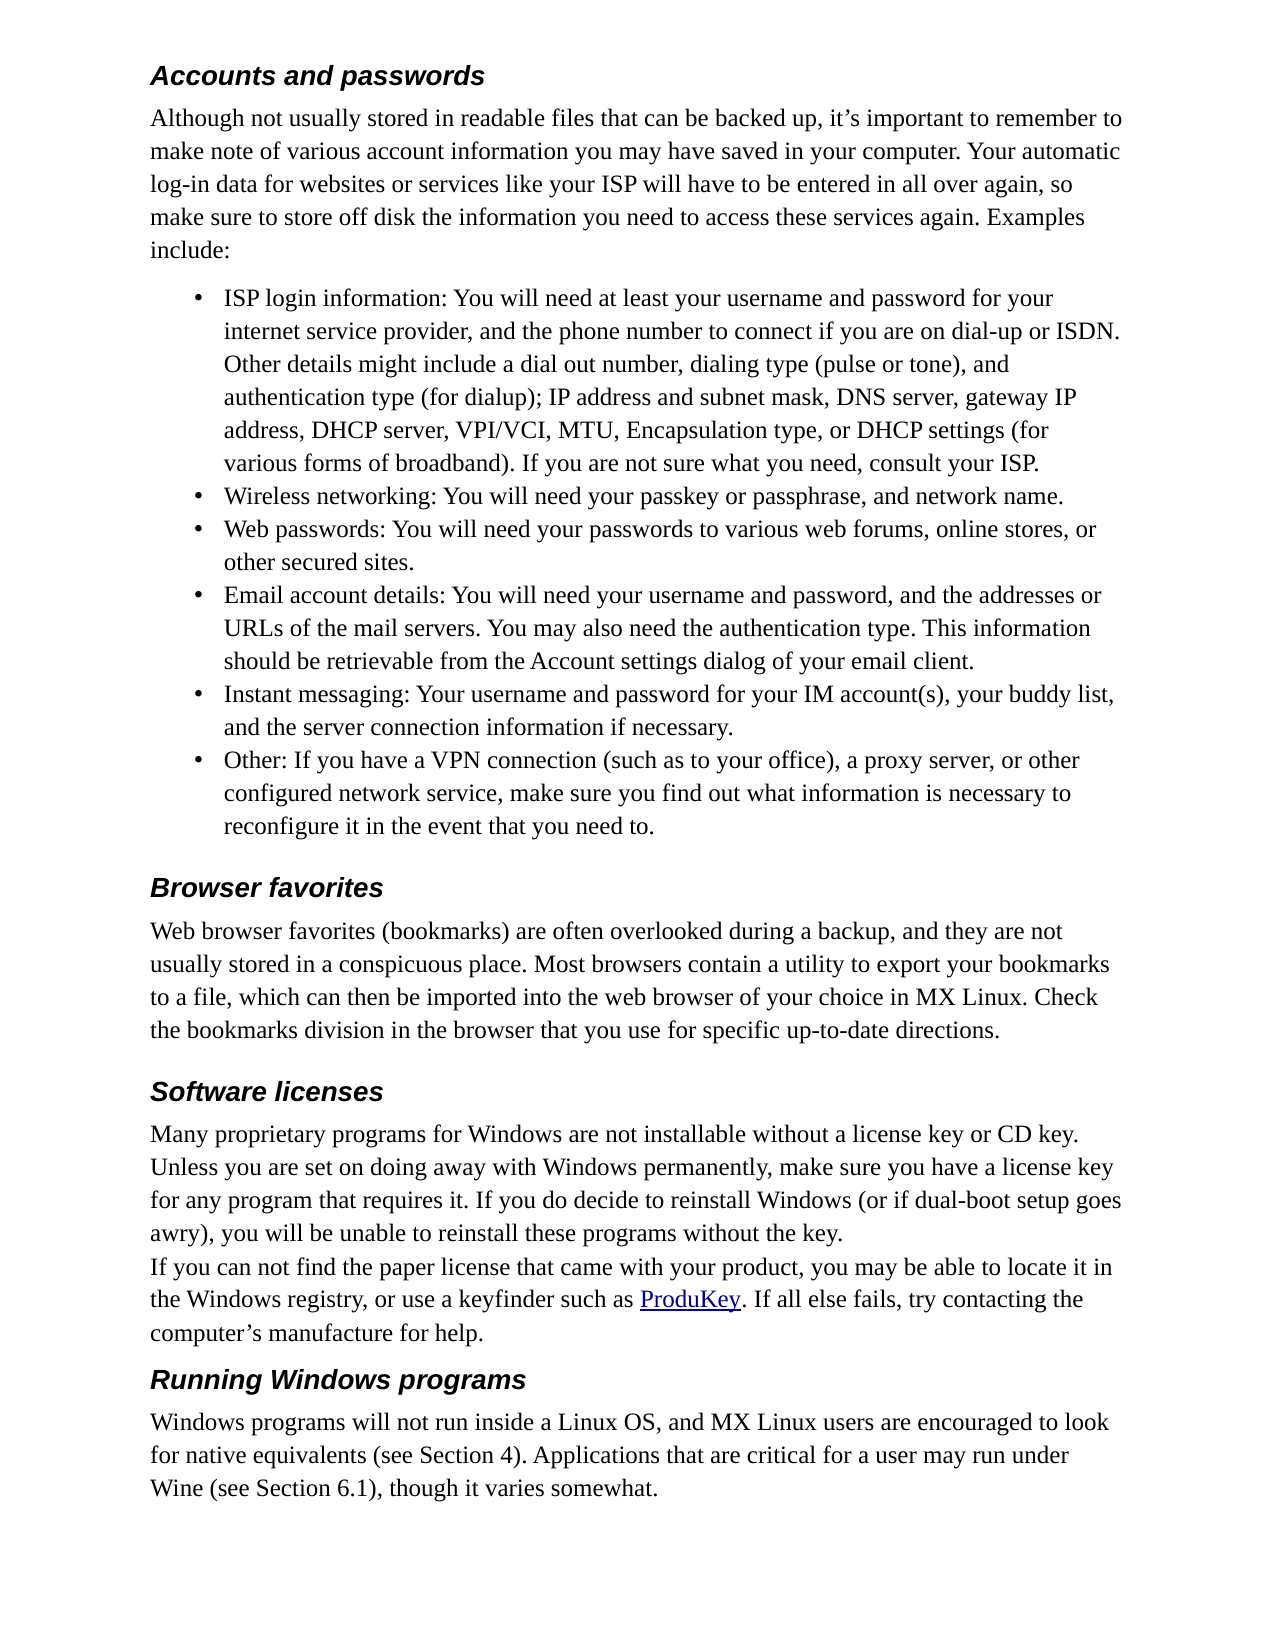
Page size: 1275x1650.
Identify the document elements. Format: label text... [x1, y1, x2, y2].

text Many proprietary programs for Windows are not installable without a license key or CD key. Unless you are set on doing away with Windows permanently, make sure you have a license key for any program that requires it. If you do decide to reinstall Windows (or if dual-boot setup goes awry), you will be unable to reinstall these programs without the key. [150, 1119, 1125, 1247]
list Wireless networking: You will need your passkey or passphrase, and network name. [194, 481, 1125, 510]
text Web browser favorites (bookmarks) are often overlooked during a backup, and they are not usually stored in a conspicuous place. Most browsers contain a utility to export your bookmarks to a file, which can then be imported into the web browser of your choice in MX Linux. Check the bookmarks division in the browser that you use for specific up-to-date directions. [150, 916, 1125, 1044]
subtitle Accounts and passwords [150, 59, 1125, 91]
text Windows programs will not run inside a Linux OS, and MX Linux users are encouraged to look for native equivalents (see Section 4). Applications that are critical for a user may run under Wine (see Section 6.1), though it varies somewhat. [150, 1407, 1125, 1502]
text If you can not find the paper license that came with your product, you may be able to locate it in the Windows registry, or use a keyfinder such as ProduKey. If all else fails, try contacting the computer’s manufacture for help. [150, 1252, 1125, 1346]
list Email account details: You will need your username and password, and the addresses or URLs of the mail servers. You may also need the authentication type. This information should be retrievable from the Account settings dialog of your email client. [194, 580, 1125, 675]
list Web passwords: You will need your passwords to various web forums, online stores, or other secured sites. [194, 514, 1125, 576]
list ISP login information: You will need at least your username and password for your internet service provider, and the phone number to connect if you are on dial-up or ISDN. Other details might include a dial out number, dialing type (pulse or tone), and authentication type (for dialup); IP address and subnet mask, DNS server, gateway IP address, DHCP server, VPI/VCI, MTU, Encapsulation type, or DHCP settings (for various forms of broadband). If you are not sure what you need, consult your ISP. [194, 283, 1125, 477]
list Other: If you have a VPN connection (such as to your office), a proxy server, or other configured network service, make sure you find out what information is necessary to reconfigure it in the event that you need to. [194, 745, 1125, 840]
list Instant messaging: Your username and password for your IM account(s), your buddy list, and the server connection information if necessary. [194, 679, 1125, 741]
subtitle Running Windows programs [150, 1363, 1125, 1395]
subtitle Browser favorites [150, 872, 1125, 903]
subtitle Software licenses [150, 1075, 1125, 1107]
text Although not usually stored in readable files that can be backed up, it’s important to remember to make note of various account information you may have saved in your computer. Your automatic log-in data for websites or services like your ISP will have to be entered in all over again, so make sure to store off disk the information you need to access these services again. Examples include: [150, 103, 1125, 264]
